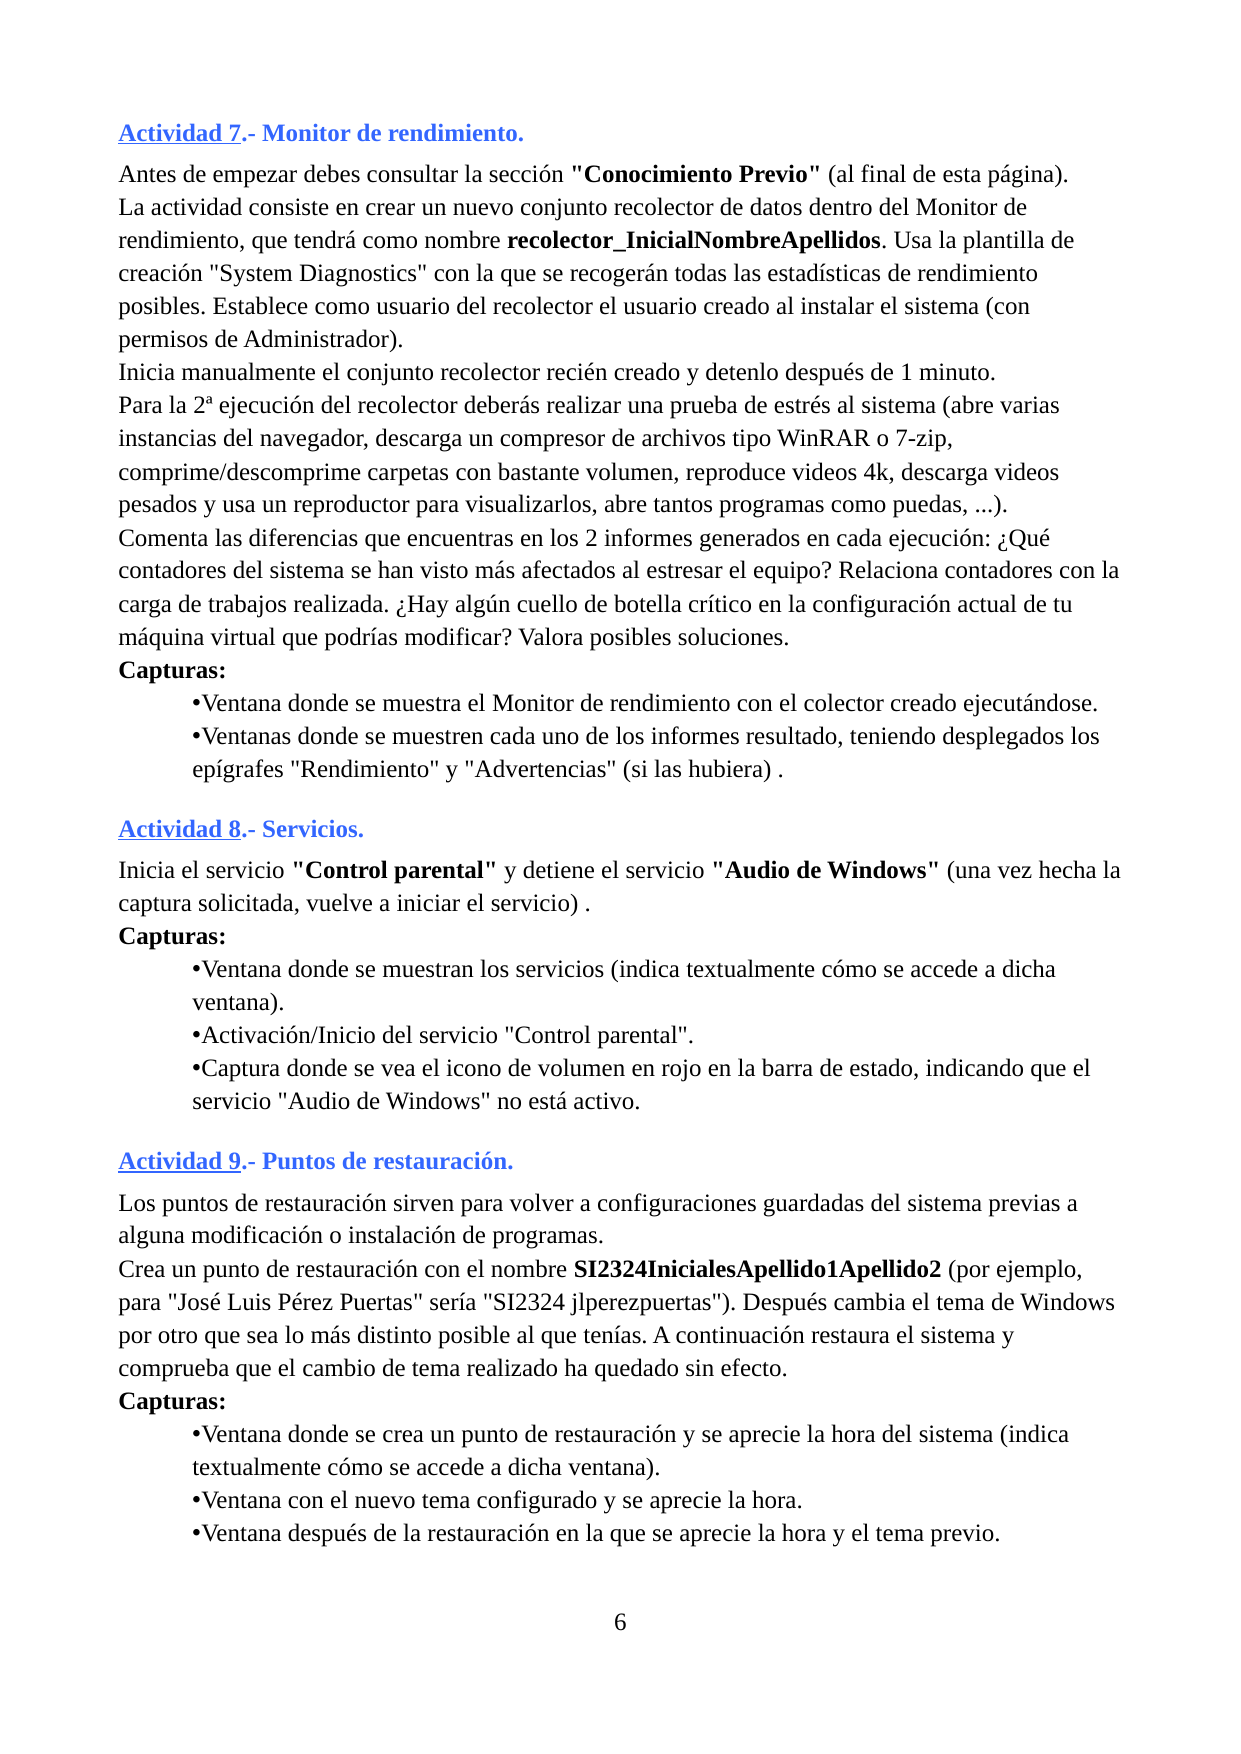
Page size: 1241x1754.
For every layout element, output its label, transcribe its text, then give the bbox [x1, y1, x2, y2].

text Comenta las diferencias que encuentras en los 2 informes generados en cada ejecución: ¿Qué contadores del sistema se han visto más afectados al estresar el equipo? Relaciona contadores con la carga de trabajos realizada. ¿Hay algún cuello de botella crítico en la configuración actual de tu máquina virtual que podrías modificar? Valora posibles soluciones. [118, 523, 1122, 650]
text Capturas: [118, 1386, 1122, 1414]
list Activación/Inicio del servicio "Control parental". [118, 1020, 1122, 1049]
text Los puntos de restauración sirven para volver a configuraciones guardadas del sistema previas a alguna modificación o instalación de programas. [118, 1188, 1122, 1249]
subtitle Actividad 8.- Servicios. [118, 814, 1122, 843]
list Ventana después de la restauración en la que se aprecie la hora y el tema previo. [118, 1518, 1122, 1547]
list Ventana con el nuevo tema configurado y se aprecie la hora. [118, 1485, 1122, 1513]
list Ventana donde se muestra el Monitor de rendimiento con el colector creado ejecutándose. [118, 688, 1122, 716]
text Para la 2ª ejecución del recolector deberás realizar una prueba de estrés al sistema (abre varias instancias del navegador, descarga un compresor de archivos tipo WinRAR o 7-zip, comprime/descomprime carpetas con bastante volumen, reproduce videos 4k, descarga videos pesados y usa un reproductor para visualizarlos, abre tantos programas como puedas, ...). [118, 391, 1122, 518]
text Inicia manualmente el conjunto recolector recién creado y detenlo después de 1 minuto. [118, 357, 1122, 386]
text Capturas: [118, 655, 1122, 683]
text Inicia el servicio "Control parental" y detiene el servicio "Audio de Windows" (una vez hecha la captura solicitada, vuelve a iniciar el servicio) . [118, 855, 1122, 917]
text La actividad consiste en crear un nuevo conjunto recolector de datos dentro del Monitor de rendimiento, que tendrá como nombre recolector_InicialNombreApellidos. Usa la plantilla de creación "System Diagnostics" con la que se recogerán todas las estadísticas de rendimiento posibles. Establece como usuario del recolector el usuario creado al instalar el sistema (con permisos de Administrador). [118, 192, 1122, 353]
subtitle Actividad 7.- Monitor de rendimiento. [118, 118, 1122, 147]
list Ventanas donde se muestren cada uno de los informes resultado, teniendo desplegados los epígrafes "Rendimiento" y "Advertencias" (si las hubiera) . [118, 721, 1122, 782]
text Capturas: [118, 921, 1122, 950]
list Ventana donde se muestran los servicios (indica textualmente cómo se accede a dicha ventana). [118, 954, 1122, 1016]
subtitle Actividad 9.- Puntos de restauración. [118, 1146, 1122, 1175]
text Antes de empezar debes consultar la sección "Conocimiento Previo" (al final de esta página). [118, 159, 1122, 188]
list Captura donde se vea el icono de volumen en rojo en la barra de estado, indicando que el servicio "Audio de Windows" no está activo. [118, 1053, 1122, 1115]
list Ventana donde se crea un punto de restauración y se aprecie la hora del sistema (indica textualmente cómo se accede a dicha ventana). [118, 1419, 1122, 1481]
text Crea un punto de restauración con el nombre SI2324InicialesApellido1Apellido2 (por ejemplo, para "José Luis Pérez Puertas" sería "SI2324 jlperezpuertas"). Después cambia el tema de Windows por otro que sea lo más distinto posible al que tenías. A continuación restaura el sistema y comprueba que el cambio de tema realizado ha quedado sin efecto. [118, 1254, 1122, 1381]
